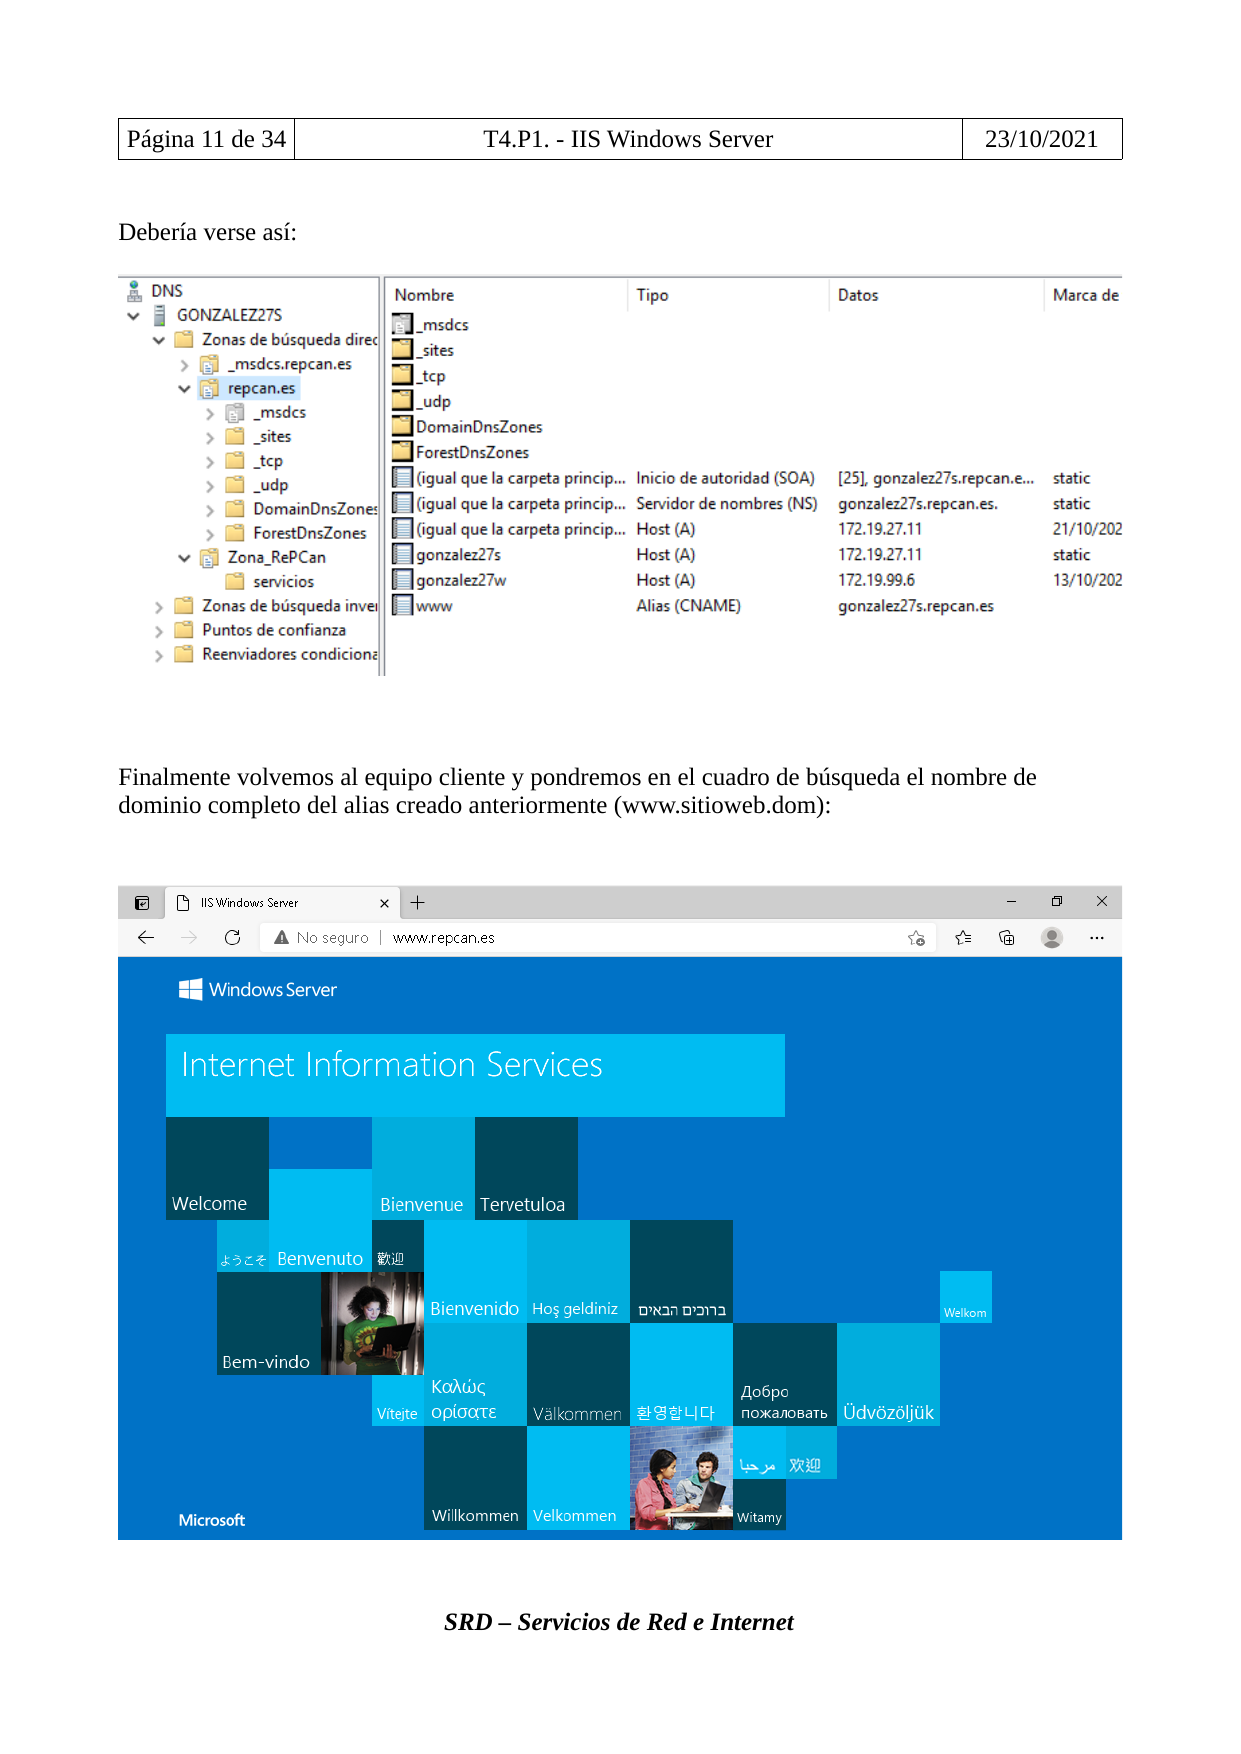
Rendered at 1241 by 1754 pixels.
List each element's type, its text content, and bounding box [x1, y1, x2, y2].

picture [118, 885, 1123, 1540]
picture [118, 274, 1123, 676]
text Finalmente volvemos al equipo cliente y pondremos en el cuadro de búsqueda el nombre de dominio completo del alias creado anteriormente (www.sitioweb.dom): [118, 762, 1122, 819]
text Debería verse así: [118, 217, 1122, 246]
